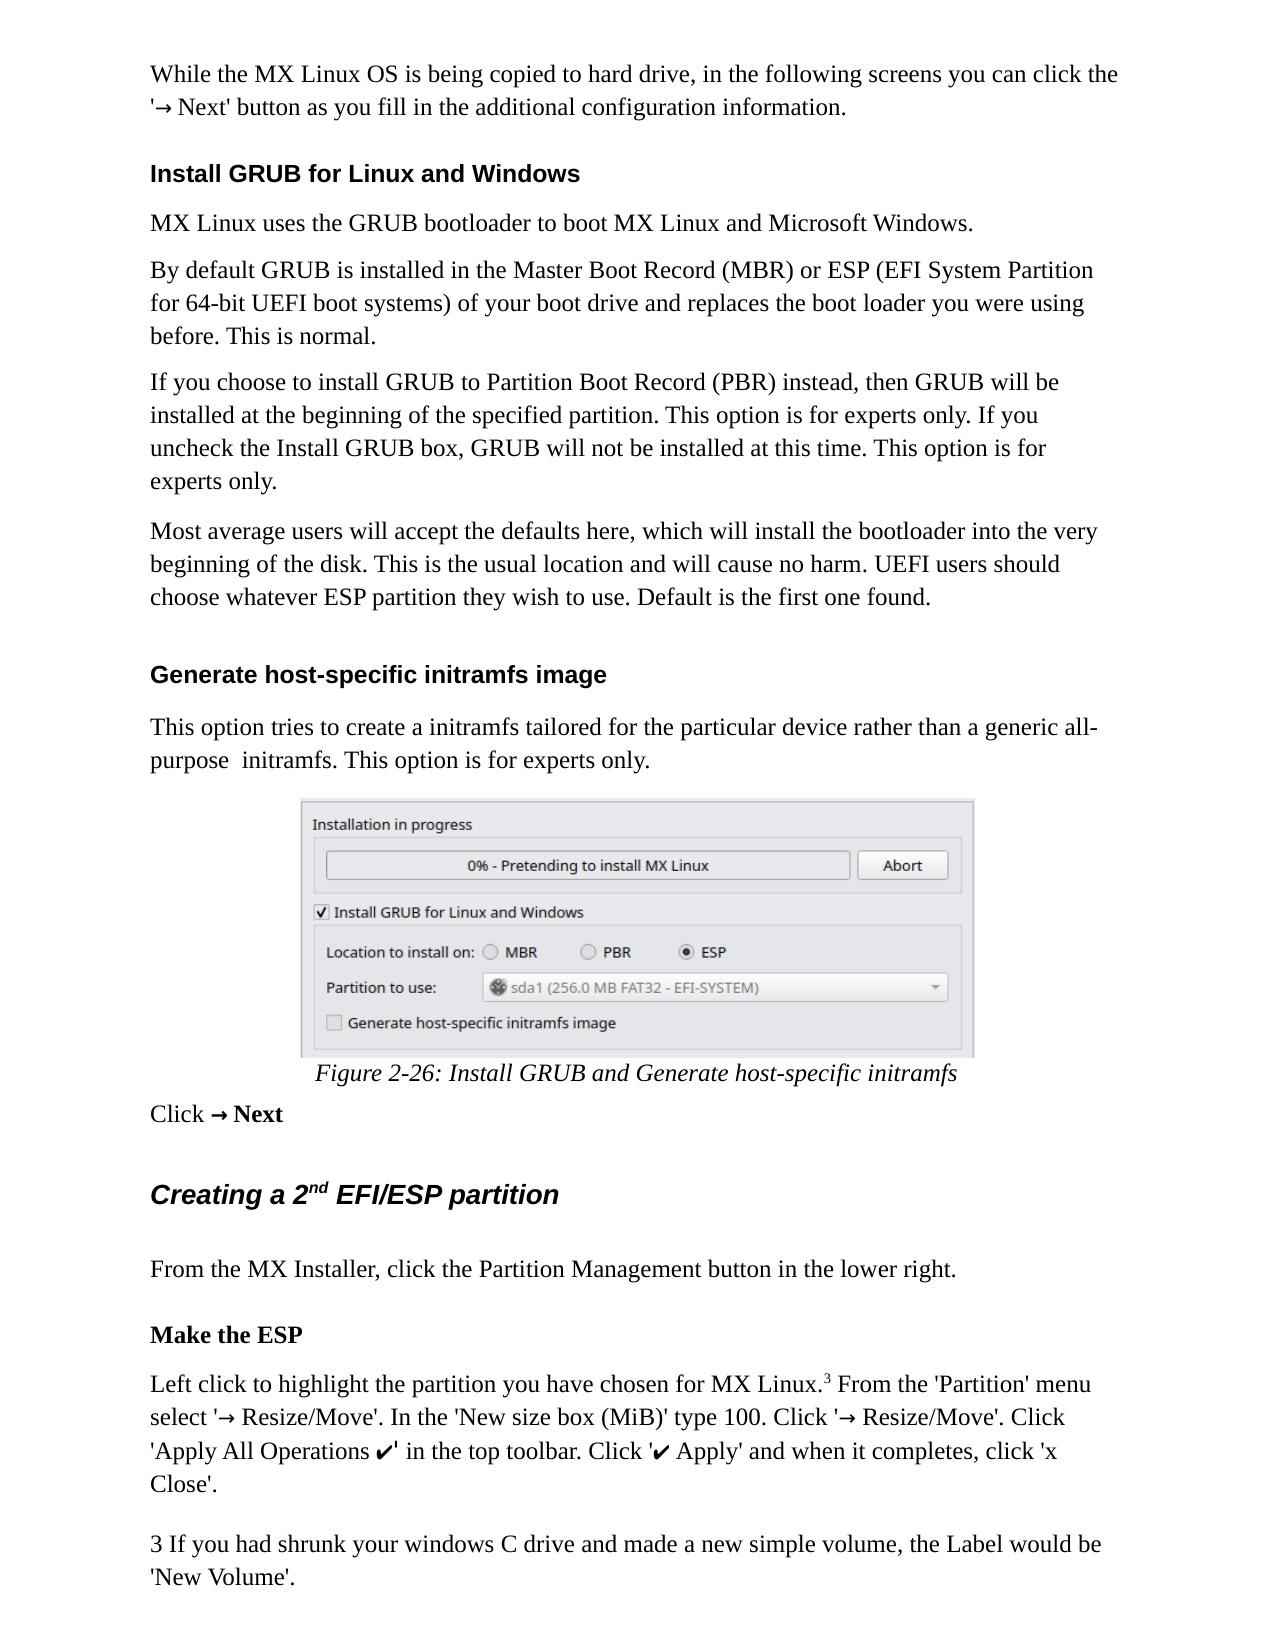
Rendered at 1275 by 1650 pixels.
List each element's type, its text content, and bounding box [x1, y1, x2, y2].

text Figure 2-26: Install GRUB and Generate host-specific initramfs [150, 807, 1125, 1087]
text If you choose to install GRUB to Partition Boot Record (PBR) instead, then GRUB will be installed at the beginning of the specified partition. This option is for experts only. If you uncheck the Install GRUB box, GRUB will not be installed at this time. This option is for experts only. [150, 367, 1125, 495]
text If you had shrunk your windows C drive and made a new simple volume, the Label would be 'New Volume'. [150, 1529, 1125, 1591]
text By default GRUB is installed in the Master Boot Record (MBR) or ESP (EFI System Partition for 64-bit UEFI boot systems) of your boot drive and replaces the boot loader you were using before. This is normal. [150, 255, 1125, 349]
subtitle Install GRUB for Linux and Windows [150, 159, 581, 187]
subtitle Creating a 2nd EFI/ESP partition [150, 1178, 1125, 1210]
picture [300, 798, 976, 1058]
text Click → Next [150, 1099, 1125, 1129]
text MX Linux uses the GRUB bootloader to boot MX Linux and Microsoft Windows. [150, 208, 1125, 237]
text While the MX Linux OS is being copied to hard drive, in the following screens you can click the '→ Next' button as you fill in the additional configuration information. [150, 59, 1125, 122]
subtitle Generate host-specific initramfs image [150, 661, 1125, 689]
text Make the ESP [150, 1320, 1125, 1349]
text Left click to highlight the partition you have chosen for MX Linux. From the 'Partition' menu select '→ Resize/Move'. In the 'New size box (MiB)' type 100. Click '→ Resize/Move'. Click 'Apply All Operations ' in the top toolbar. Click ' Apply' and when it completes, click 'x Close'. [150, 1369, 1125, 1498]
text Most average users will accept the defaults here, which will install the bootloader into the very beginning of the disk. This is the usual location and will cause no harm. UEFI users should choose whatever ESP partition they wish to use. Default is the first one found. [150, 516, 1125, 611]
text This option tries to create a initramfs tailored for the particular device rather than a generic all-purpose initramfs. This option is for experts only. [150, 712, 1125, 773]
text From the MX Installer, click the Partition Management button in the lower right. [150, 1254, 1125, 1283]
